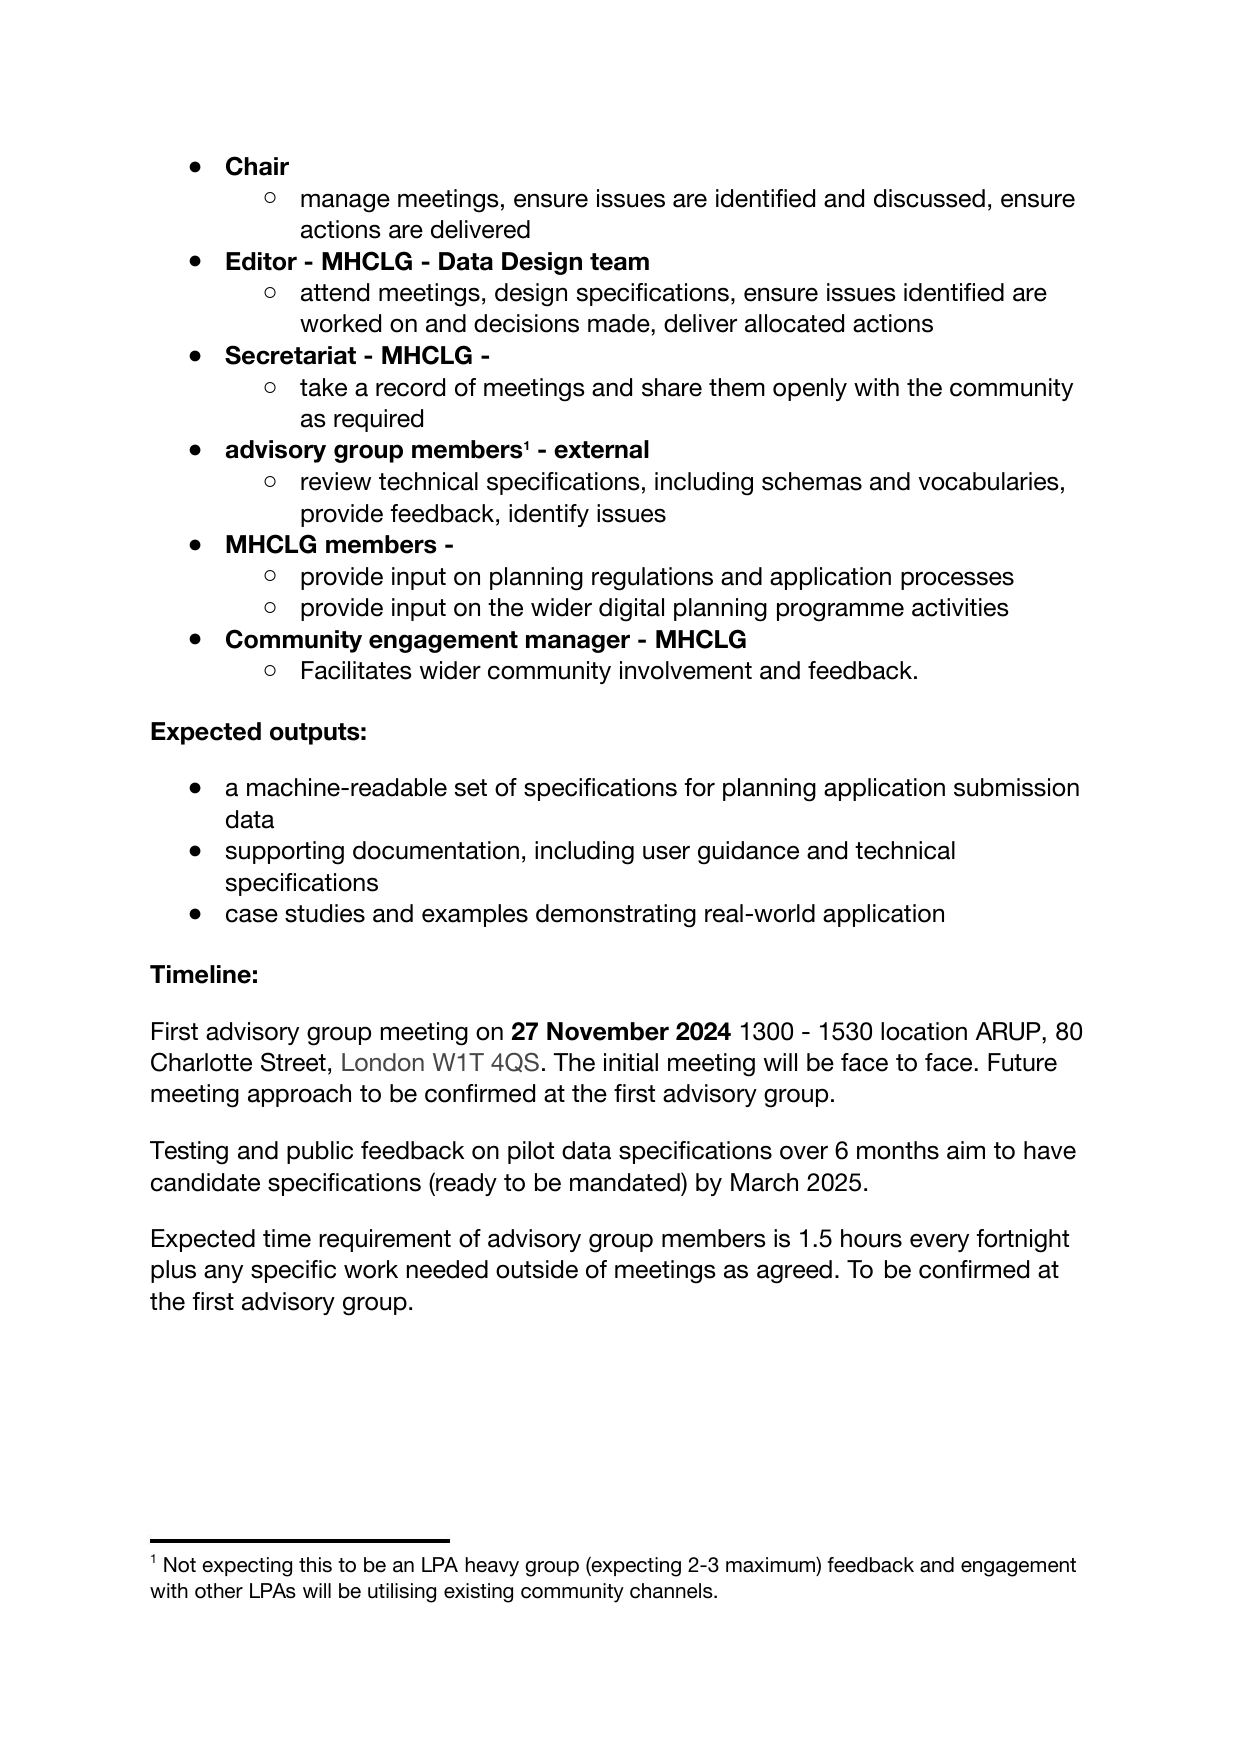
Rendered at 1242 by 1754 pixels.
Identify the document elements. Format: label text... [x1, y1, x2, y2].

text data [225, 803, 1105, 834]
text ○ [262, 278, 300, 306]
text Charlotte Street, London W1T 4QS. The initial meeting will be face to face. Future [150, 1046, 1107, 1078]
text Timeline: [150, 958, 283, 990]
text manage meetings, ensure issues are identiﬁed and discussed, ensure [300, 182, 1100, 213]
text review technical speciﬁcations, including schemas and vocabularies, [300, 465, 1091, 497]
text ● [187, 836, 225, 864]
text ● [187, 152, 225, 180]
text supporting documentation, including user guidance and technical [225, 834, 1105, 866]
text 1 [150, 1551, 163, 1567]
text ○ [262, 656, 303, 684]
text take a record of meetings and share them openly with the community [300, 371, 1098, 402]
text Facilitates wider community involvement and feedback. [300, 654, 943, 686]
text the ﬁrst advisory group. [150, 1285, 1095, 1317]
text case studies and examples demonstrating real-world application [225, 897, 1105, 929]
text ● [187, 530, 225, 558]
text Expected outputs: [150, 715, 392, 747]
text ○ [262, 562, 300, 589]
text ● [187, 247, 225, 274]
text Not expecting this to be an LPA heavy group (expecting 2-3 maximum) feedback and engagement [163, 1551, 1099, 1578]
text as required [300, 402, 1098, 434]
text ○ [262, 183, 300, 211]
text ● [187, 624, 225, 652]
text meeting approach to be conﬁrmed at the ﬁrst advisory group. [150, 1078, 1107, 1109]
text provide input on planning regulations and application processes [300, 560, 1039, 591]
text speciﬁcations [225, 866, 1105, 897]
text provide feedback, identify issues [300, 497, 1091, 528]
text with other LPAs will be utilising existing community channels. [150, 1578, 1099, 1604]
text plus any speciﬁc work needed outside of meetings as agreed. To be conﬁrmed at [150, 1254, 1095, 1285]
text First advisory group meeting on 27 November 2024 1300 - 1530 location ARUP, 80 [150, 1015, 1107, 1046]
text ● [187, 899, 225, 927]
text actions are delivered [300, 213, 1100, 245]
text Testing and public feedback on pilot data speciﬁcations over 6 months aim to have [150, 1134, 1100, 1166]
picture [0, 0, 1242, 1754]
text ● [187, 773, 225, 801]
text candidate speciﬁcations (ready to be mandated) by March 2025. [150, 1166, 1100, 1197]
text Community engagement manager - MHCLG [225, 623, 943, 654]
text attend meetings, design speciﬁcations, ensure issues identiﬁed are [300, 276, 1072, 308]
text Secretariat - MHCLG - [225, 339, 1098, 371]
text ○ [262, 467, 300, 495]
text advisory group members1 - external [225, 434, 1098, 465]
text ● [187, 436, 225, 463]
text worked on and decisions made, deliver allocated actions [300, 308, 1072, 339]
text Editor - MHCLG - Data Design team [225, 245, 675, 276]
text ● [187, 341, 225, 369]
text a machine-readable set of speciﬁcations for planning application submission [225, 772, 1105, 803]
text Expected time requirement of advisory group members is 1.5 hours every fortnight [150, 1222, 1095, 1254]
text ○ [262, 593, 300, 621]
text provide input on the wider digital planning programme activities [300, 591, 1039, 623]
text ○ [262, 373, 303, 401]
text Chair [225, 150, 314, 182]
text MHCLG members - [225, 528, 479, 560]
